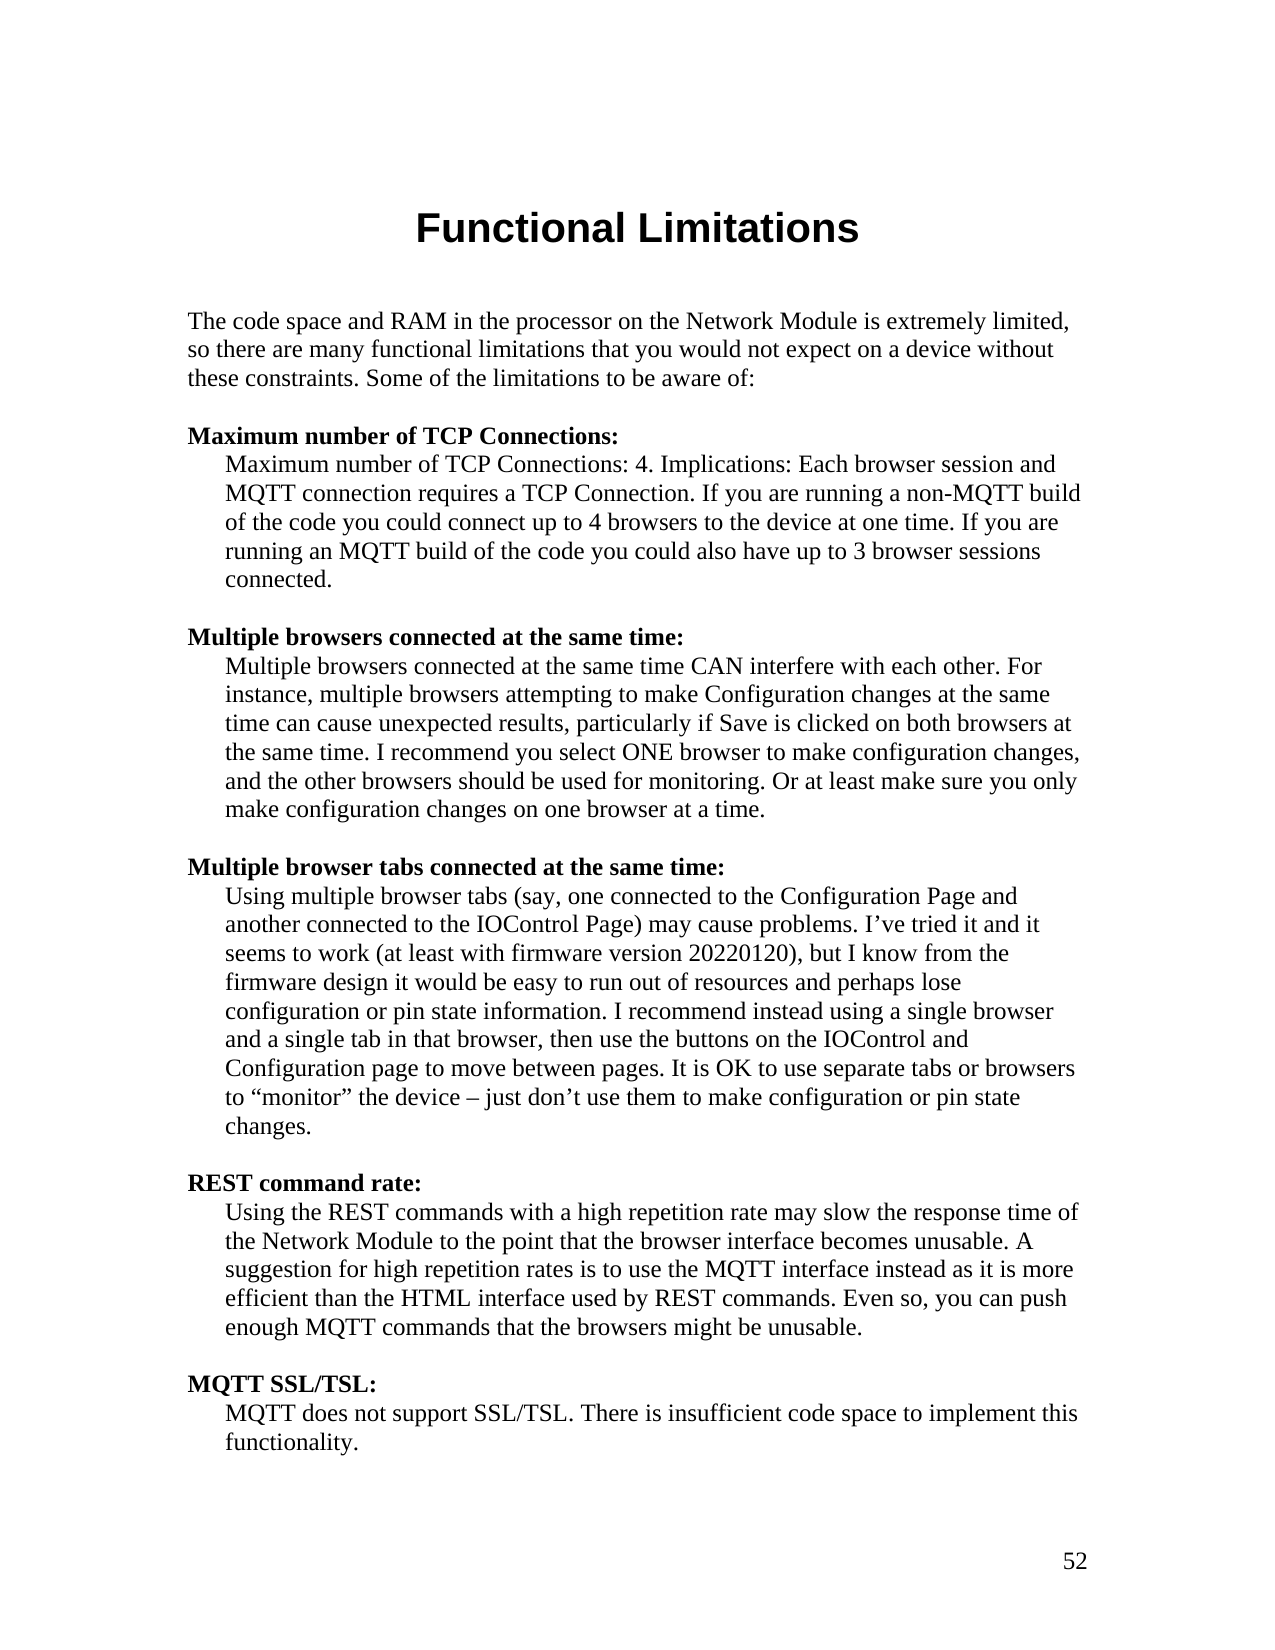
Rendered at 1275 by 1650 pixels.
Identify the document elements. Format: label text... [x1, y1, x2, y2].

text MQTT does not support SSL/TSL. There is insufficient code space to implement this functionality. [225, 1398, 1087, 1456]
text Multiple browsers connected at the same time: [187, 622, 1087, 651]
text Maximum number of TCP Connections: [187, 421, 1087, 449]
text MQTT SSL/TSL: [187, 1369, 1087, 1398]
text The code space and RAM in the processor on the Network Module is extremely limited, so there are many functional limitations that you would not expect on a device without these constraints. Some of the limitations to be aware of: [187, 306, 1087, 392]
text REST command rate: [187, 1168, 1087, 1197]
text Multiple browsers connected at the same time CAN interfere with each other. For instance, multiple browsers attempting to make Configuration changes at the same time can cause unexpected results, particularly if Save is clicked on both browsers at the same time. I recommend you select ONE browser to make configuration changes, and the other browsers should be used for monitoring. Or at least make sure you only make configuration changes on one browser at a time. [225, 651, 1087, 823]
text Multiple browser tabs connected at the same time: [187, 852, 1087, 881]
text Using multiple browser tabs (say, one connected to the Configuration Page and another connected to the IOControl Page) may cause problems. I’ve tried it and it seems to work (at least with firmware version 20220120), but I know from the firmware design it would be easy to run out of resources and perhaps lose configuration or pin state information. I recommend instead using a single browser and a single tab in that browser, then use the buttons on the IOControl and Configuration page to move between pages. It is OK to use separate tabs or browsers to “monitor” the device – just don’t use them to make configuration or pin state changes. [225, 881, 1087, 1139]
subtitle Functional Limitations [187, 204, 1087, 252]
text Using the REST commands with a high repetition rate may slow the response time of the Network Module to the point that the browser interface becomes unusable. A suggestion for high repetition rates is to use the MQTT interface instead as it is more efficient than the HTML interface used by REST commands. Even so, you can push enough MQTT commands that the browsers might be unusable. [225, 1197, 1087, 1341]
text Maximum number of TCP Connections: 4. Implications: Each browser session and MQTT connection requires a TCP Connection. If you are running a non-MQTT build of the code you could connect up to 4 browsers to the device at one time. If you are running an MQTT build of the code you could also have up to 3 browser sessions connected. [225, 449, 1087, 593]
